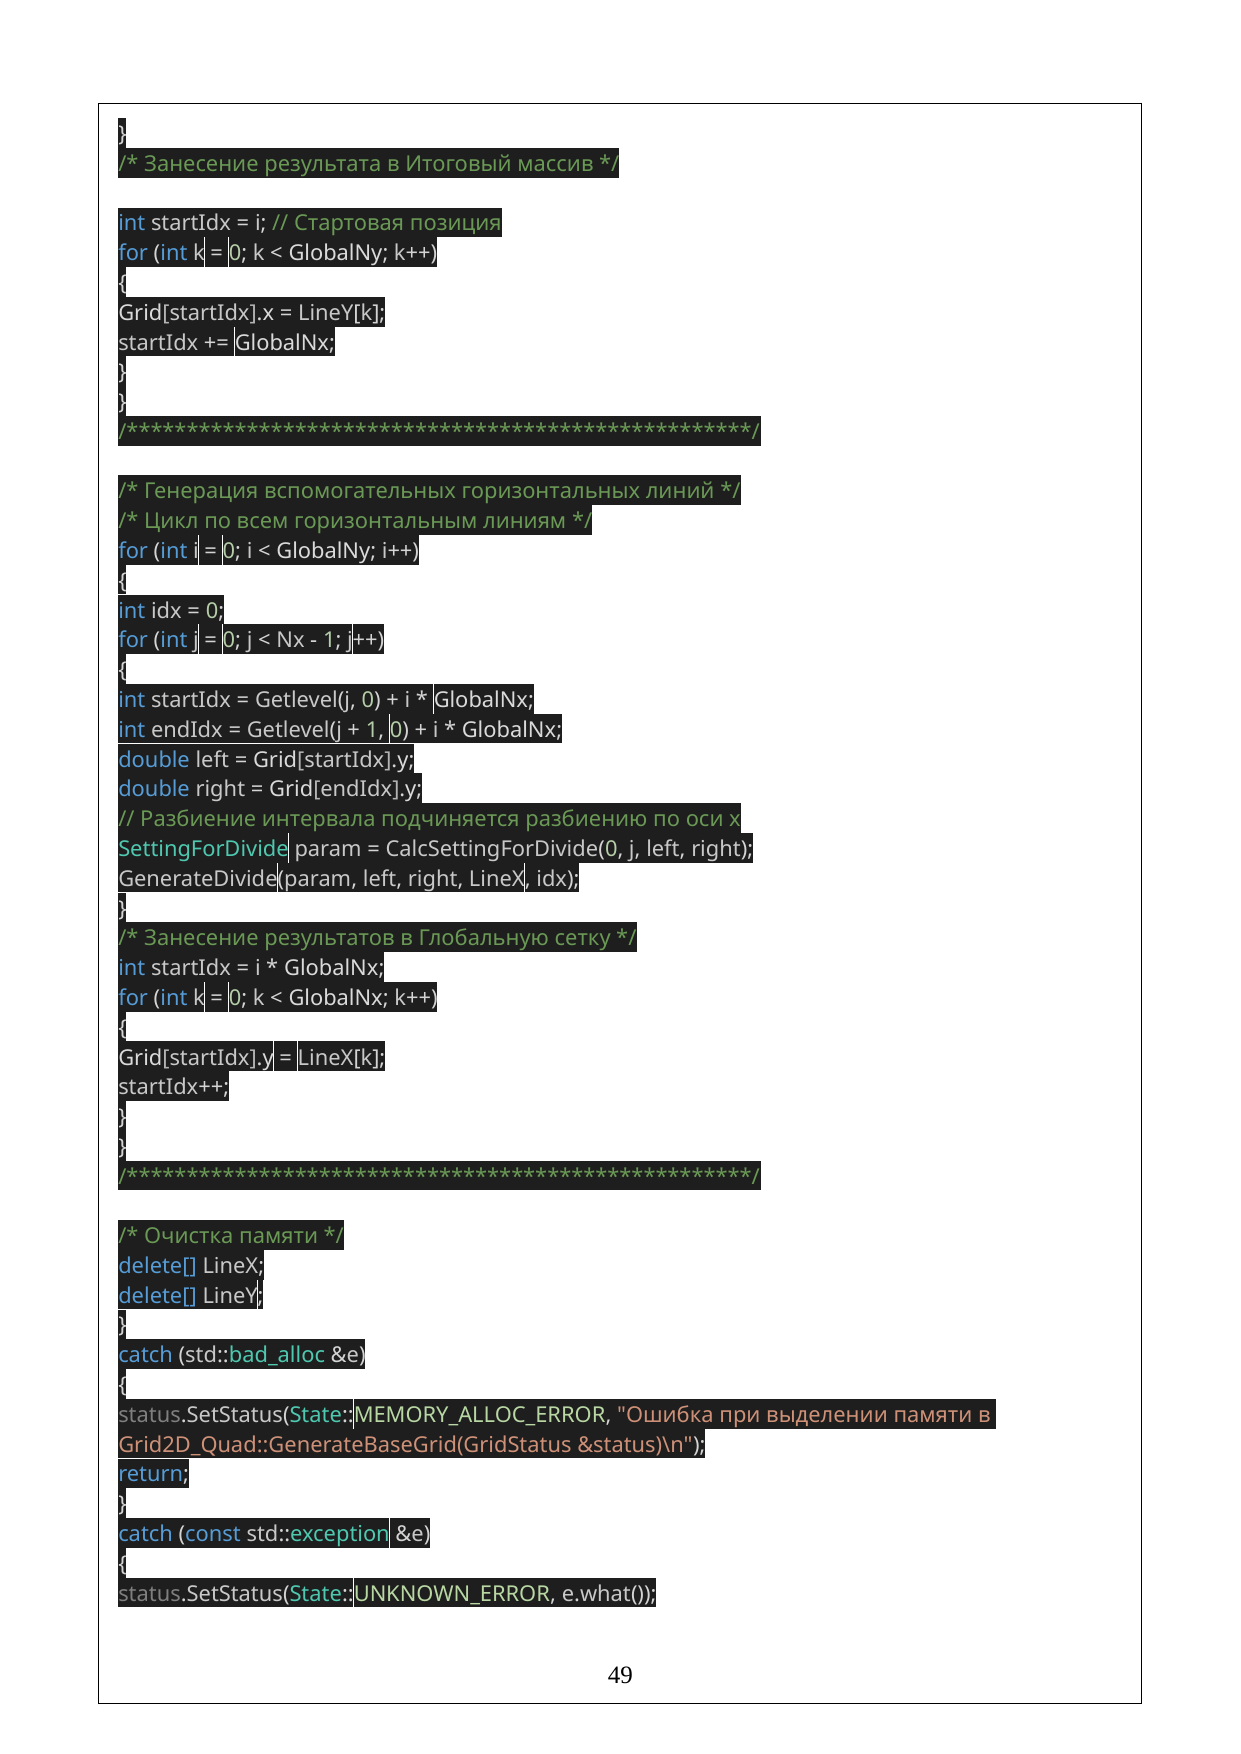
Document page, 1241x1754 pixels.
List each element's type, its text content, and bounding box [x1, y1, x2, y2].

text for (int k = 0; k < GlobalNy; k++) [118, 237, 1122, 267]
text status.SetStatus(State::MEMORY_ALLOC_ERROR, "Ошибка при выделении памяти в Grid2D_Quad::GenerateBaseGrid(GridStatus &status)\n"); [118, 1399, 1122, 1458]
text for (int k = 0; k < GlobalNx; k++) [118, 982, 1122, 1012]
text status.SetStatus(State::UNKNOWN_ERROR, e.what()); [118, 1578, 1122, 1607]
text /* Цикл по всем горизонтальным линиям */ [118, 505, 1122, 535]
text int endIdx = Getlevel(j + 1, 0) + i * GlobalNx; [118, 714, 1122, 743]
text { [118, 654, 1122, 684]
text delete[] LineY; [118, 1280, 1122, 1309]
text // Разбиение интервала подчиняется разбиению по оси x [118, 803, 1122, 833]
text { [118, 1012, 1122, 1041]
text /* Занесение результатов в Глобальную сетку */ [118, 922, 1122, 952]
text catch (const std::exception &e) [118, 1518, 1122, 1548]
text int startIdx = Getlevel(j, 0) + i * GlobalNx; [118, 684, 1122, 714]
text delete[] LineX; [118, 1250, 1122, 1280]
text int startIdx = i * GlobalNx; [118, 952, 1122, 982]
text } [118, 892, 1122, 922]
text int startIdx = i; // Стартовая позиция [118, 207, 1122, 237]
text Grid[startIdx].y = LineX[k]; [118, 1041, 1122, 1071]
text int idx = 0; [118, 594, 1122, 624]
text /* Занесение результата в Итоговый массив */ [118, 148, 1122, 178]
text startIdx += GlobalNx; [118, 327, 1122, 356]
text /****************************************************/ [118, 416, 1122, 446]
text { [118, 267, 1122, 297]
text /****************************************************/ [118, 1161, 1122, 1190]
text } [118, 1488, 1122, 1518]
text } [118, 118, 1122, 148]
text double left = Grid[startIdx].y; [118, 743, 1122, 773]
text } [118, 1309, 1122, 1339]
text for (int i = 0; i < GlobalNy; i++) [118, 535, 1122, 565]
text { [118, 565, 1122, 594]
text GenerateDivide(param, left, right, LineX, idx); [118, 863, 1122, 892]
text Grid[startIdx].x = LineY[k]; [118, 297, 1122, 327]
text } [118, 1131, 1122, 1161]
text double right = Grid[endIdx].y; [118, 773, 1122, 803]
text SettingForDivide param = CalcSettingForDivide(0, j, left, right); [118, 833, 1122, 863]
text { [118, 1369, 1122, 1399]
text return; [118, 1458, 1122, 1488]
text { [118, 1548, 1122, 1578]
text startIdx++; [118, 1071, 1122, 1101]
text } [118, 386, 1122, 416]
text /* Генерация вспомогательных горизонтальных линий */ [118, 475, 1122, 505]
text /* Очистка памяти */ [118, 1220, 1122, 1250]
text } [118, 1101, 1122, 1131]
text } [118, 356, 1122, 386]
text catch (std::bad_alloc &e) [118, 1339, 1122, 1369]
text for (int j = 0; j < Nx - 1; j++) [118, 624, 1122, 654]
